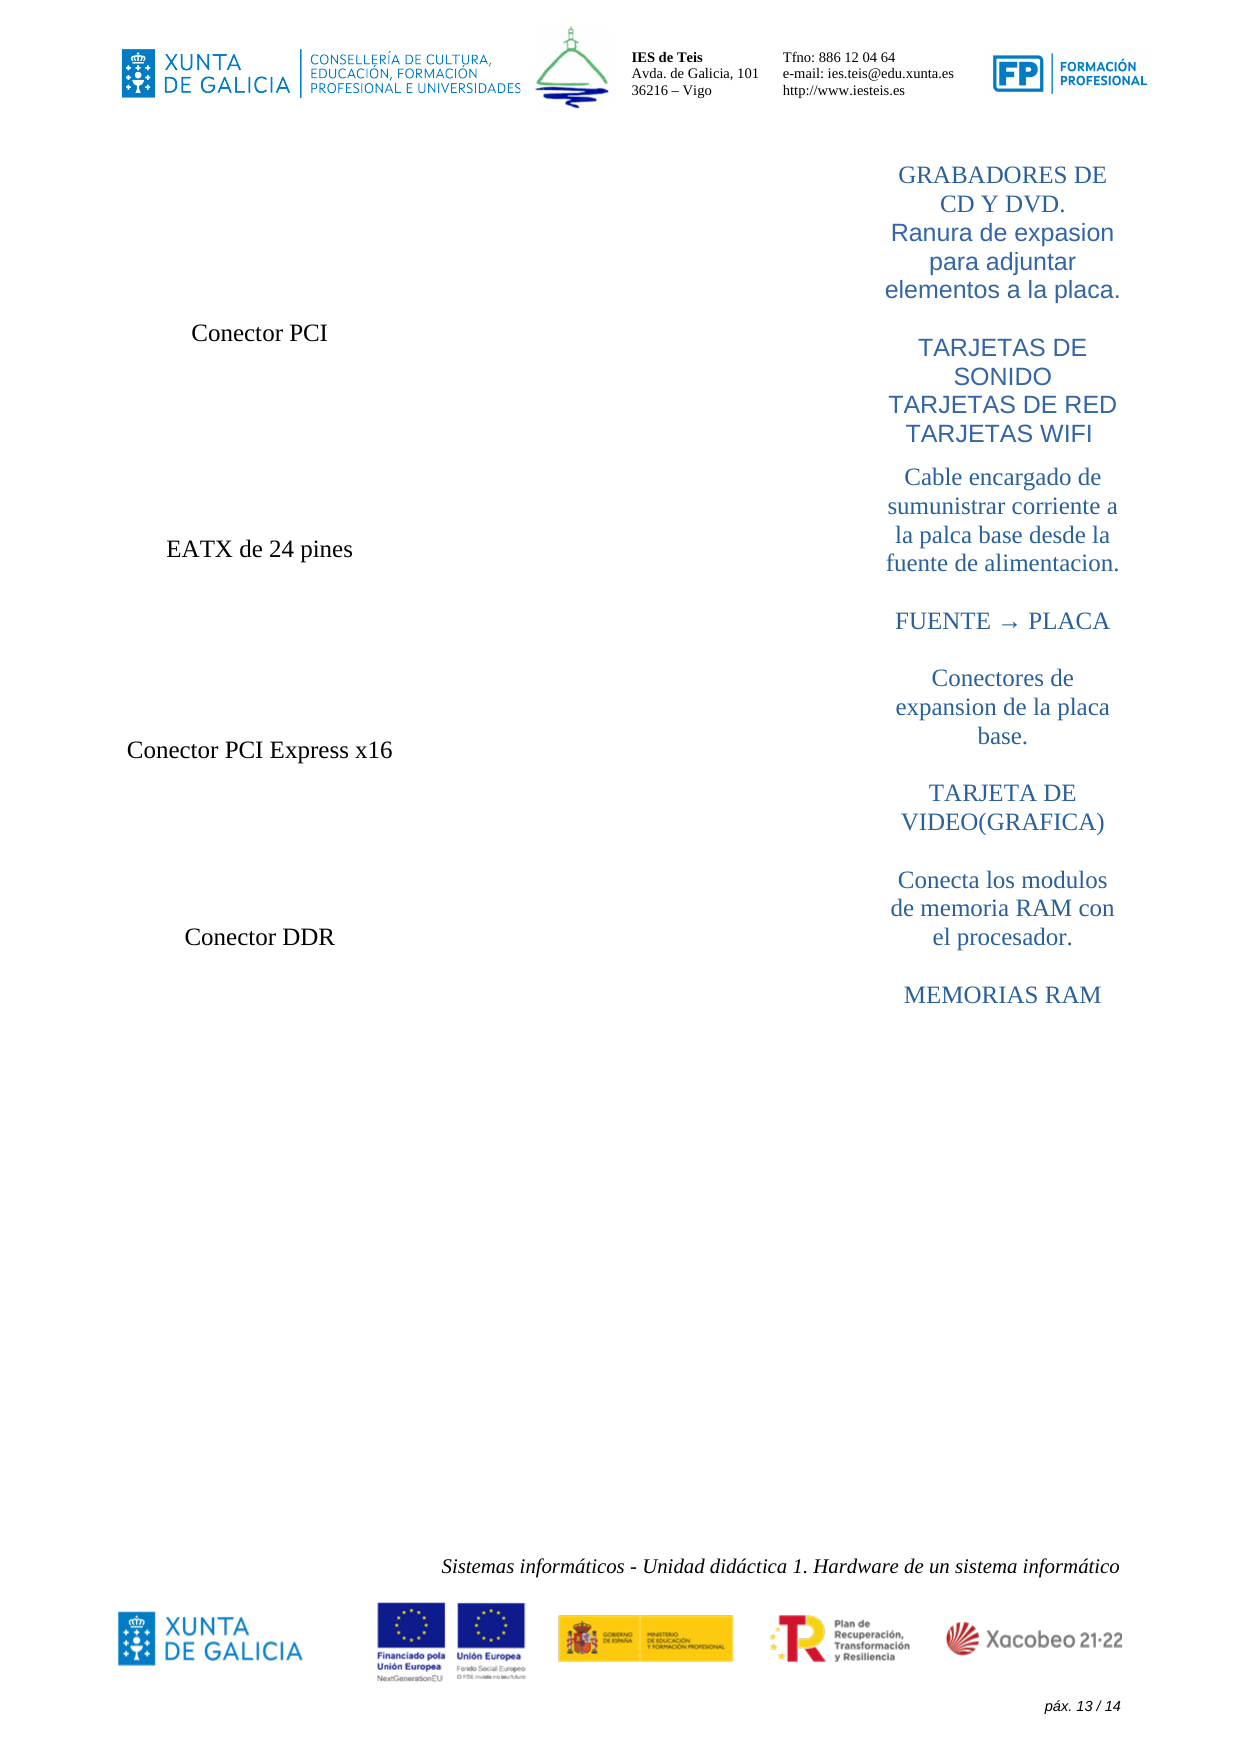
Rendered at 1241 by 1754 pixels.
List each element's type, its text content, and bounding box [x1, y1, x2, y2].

table_cell Conectores de expansion de la placa base. TARJETA DE VIDEO(GRAFICA) [883, 649, 1122, 850]
table_cell [641, 160, 883, 218]
table_cell [641, 218, 883, 448]
table_cell [641, 649, 883, 850]
table_cell [121, 160, 398, 218]
table_cell Conecta los modulos de memoria RAM con el procesador. MEMORIAS RAM [883, 850, 1122, 1023]
table_cell [641, 448, 883, 649]
table_cell [398, 448, 641, 649]
picture [989, 50, 1153, 97]
picture [121, 49, 521, 98]
table_cell [398, 649, 641, 850]
table_cell Conector DDR [121, 850, 398, 1023]
table_cell [398, 160, 641, 218]
table_cell [398, 218, 641, 448]
picture [118, 1592, 1123, 1688]
table_cell Cable encargado de sumunistrar corriente a la palca base desde la fuente de alimentacion. FUENTE → PLACA [883, 448, 1122, 649]
table_cell [641, 850, 883, 1023]
table_cell Ranura de expasion para adjuntar elementos a la placa. TARJETAS DE SONIDO TARJETAS DE RED TARJETAS WIFI [883, 218, 1122, 448]
table_cell Conector PCI Express x16 [121, 649, 398, 850]
table_cell Conector PCI [121, 218, 398, 448]
picture [534, 25, 611, 110]
table_cell GRABADORES DE CD Y DVD. [883, 160, 1122, 218]
table_cell [398, 850, 641, 1023]
table_cell EATX de 24 pines [121, 448, 398, 649]
